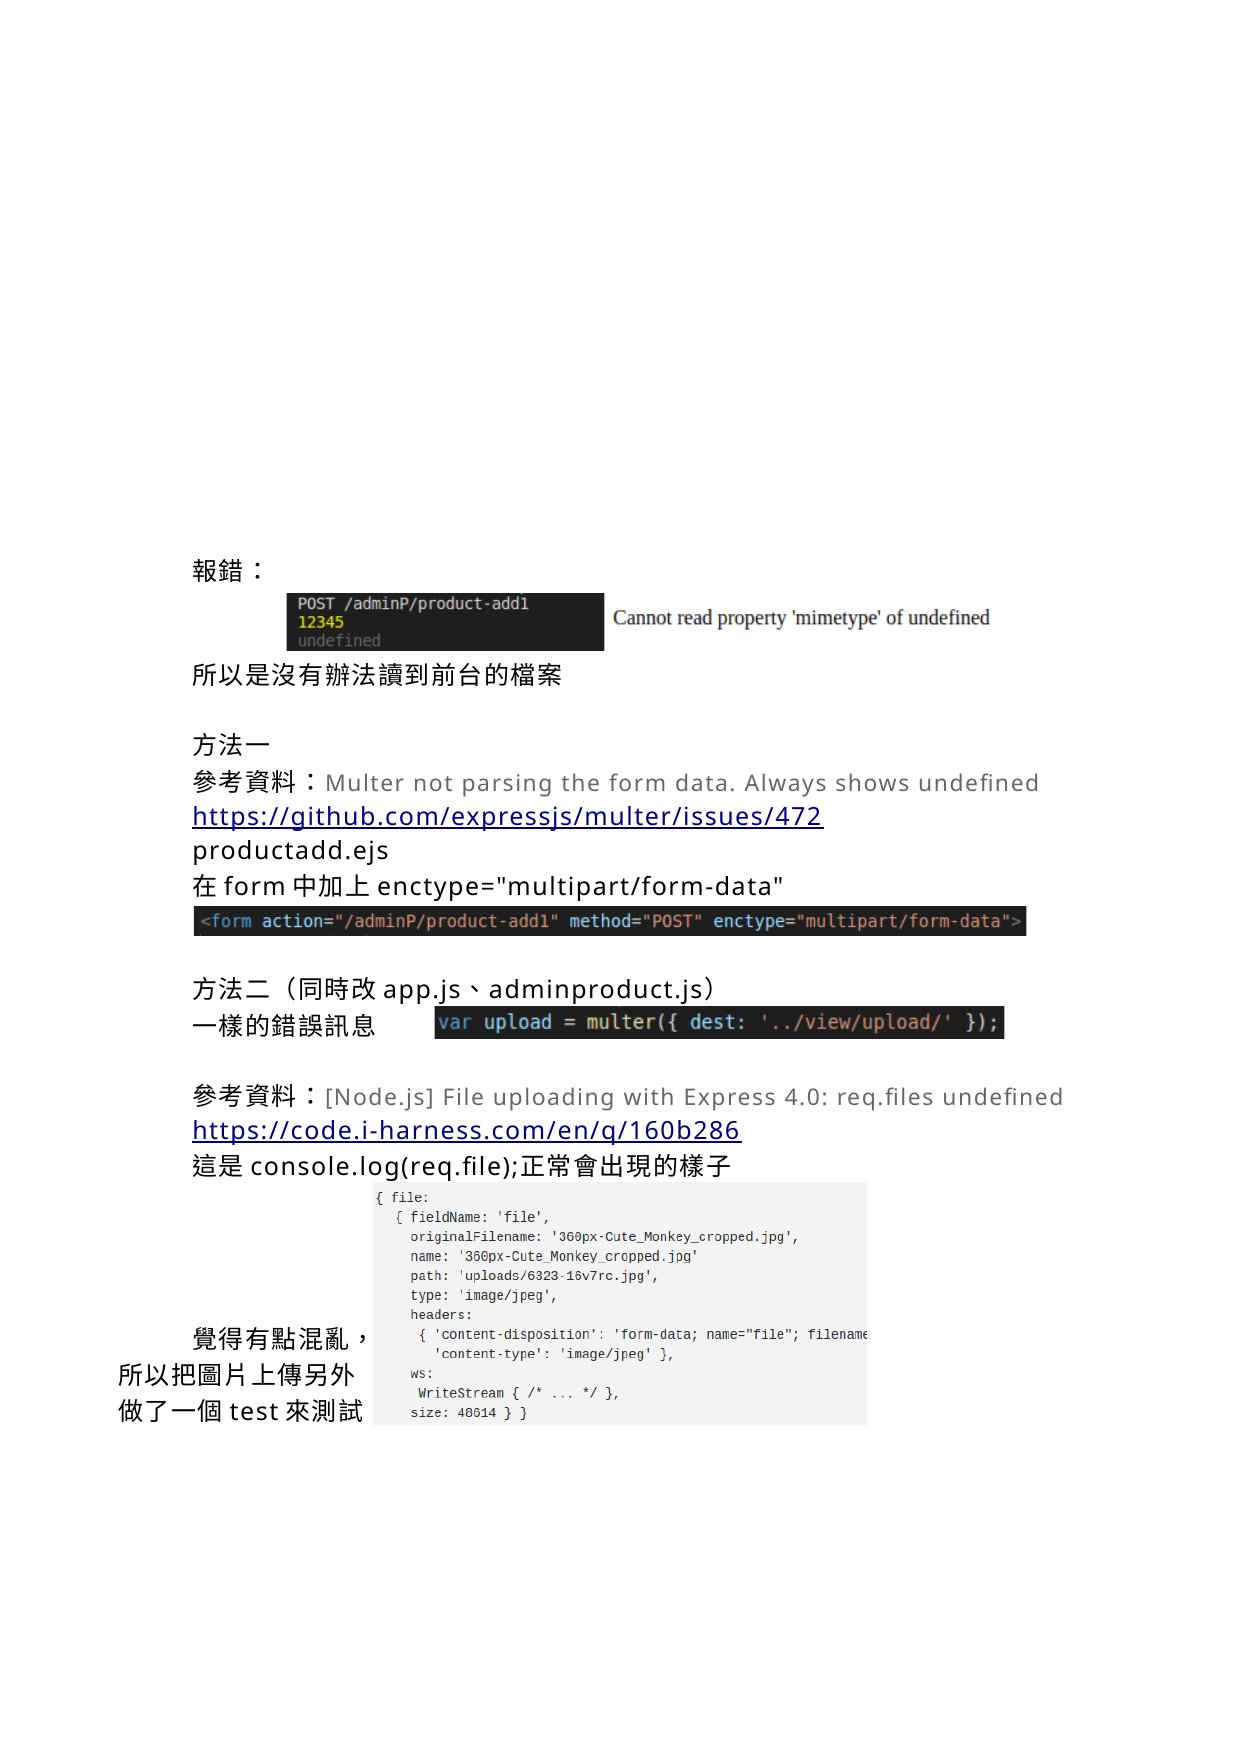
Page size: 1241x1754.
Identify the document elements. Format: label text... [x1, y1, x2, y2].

picture [193, 906, 1027, 936]
text 參考資料：[Node.js] File uploading with Express 4.0: req.files undefined [118, 1076, 1122, 1113]
picture [608, 604, 999, 631]
text 參考資料：Multer not parsing the form data. Always shows undefined [118, 762, 1122, 798]
picture [286, 593, 605, 651]
text 方法二（同時改app.js、adminproduct.js） [118, 970, 1122, 1006]
text 在form中加上enctype="multipart/form-data" [118, 866, 1122, 903]
text https://github.com/expressjs/multer/issues/472 [118, 798, 1122, 832]
text 這是console.log(req.file);正常會出現的樣子 [118, 1147, 1122, 1183]
text 一樣的錯誤訊息 [118, 1006, 1122, 1042]
text 報錯： [118, 551, 1122, 587]
text productadd.ejs [118, 832, 1122, 866]
text 所以是沒有辦法讀到前台的檔案 [118, 655, 1122, 692]
picture [373, 1182, 868, 1425]
text 覺得有點混亂，所以把圖片上傳另外做了一個test來測試 [118, 1319, 1122, 1428]
text 方法一 [118, 726, 1122, 762]
picture [434, 1006, 1005, 1039]
text https://code.i-harness.com/en/q/160b286 [118, 1113, 1122, 1147]
